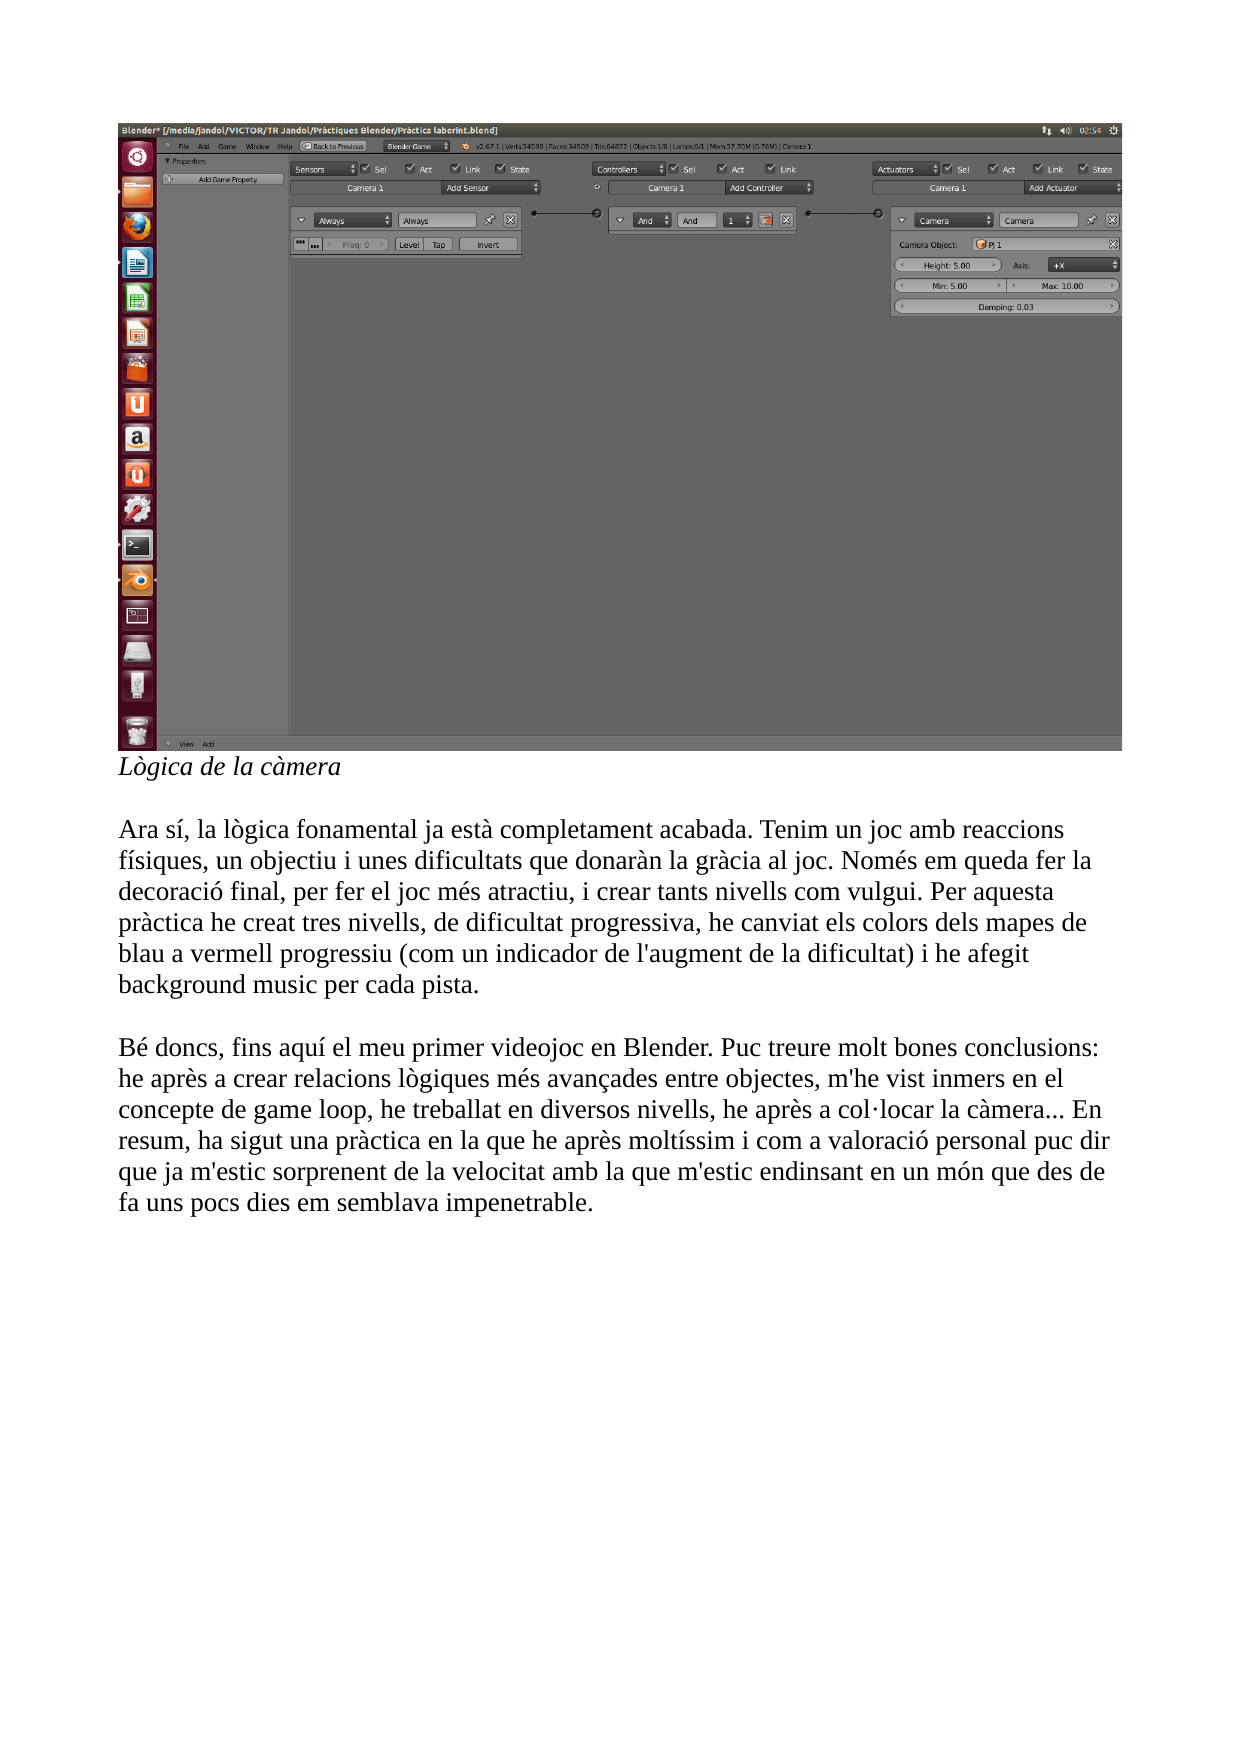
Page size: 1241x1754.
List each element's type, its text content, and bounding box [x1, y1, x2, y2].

text Lògica de la càmera [118, 751, 1122, 782]
picture [118, 123, 1123, 751]
text [118, 118, 1122, 123]
text Ara sí, la lògica fonamental ja està completament acabada. Tenim un joc amb reaccions físiques, un objectiu i unes dificultats que donaràn la gràcia al joc. Només em queda fer la decoració final, per fer el joc més atractiu, i crear tants nivells com vulgui. Per aquesta pràctica he creat tres nivells, de dificultat progressiva, he canviat els colors dels mapes de blau a vermell progressiu (com un indicador de l'augment de la dificultat) i he afegit background music per cada pista. [118, 813, 1122, 1000]
text Bé doncs, fins aquí el meu primer videojoc en Blender. Puc treure molt bones conclusions: he après a crear relacions lògiques més avançades entre objectes, m'he vist inmers en el concepte de game loop, he treballat en diversos nivells, he après a col·locar la càmera... En resum, ha sigut una pràctica en la que he après moltíssim i com a valoració personal puc dir que ja m'estic sorprenent de la velocitat amb la que m'estic endinsant en un món que des de fa uns pocs dies em semblava impenetrable. [118, 1031, 1122, 1218]
